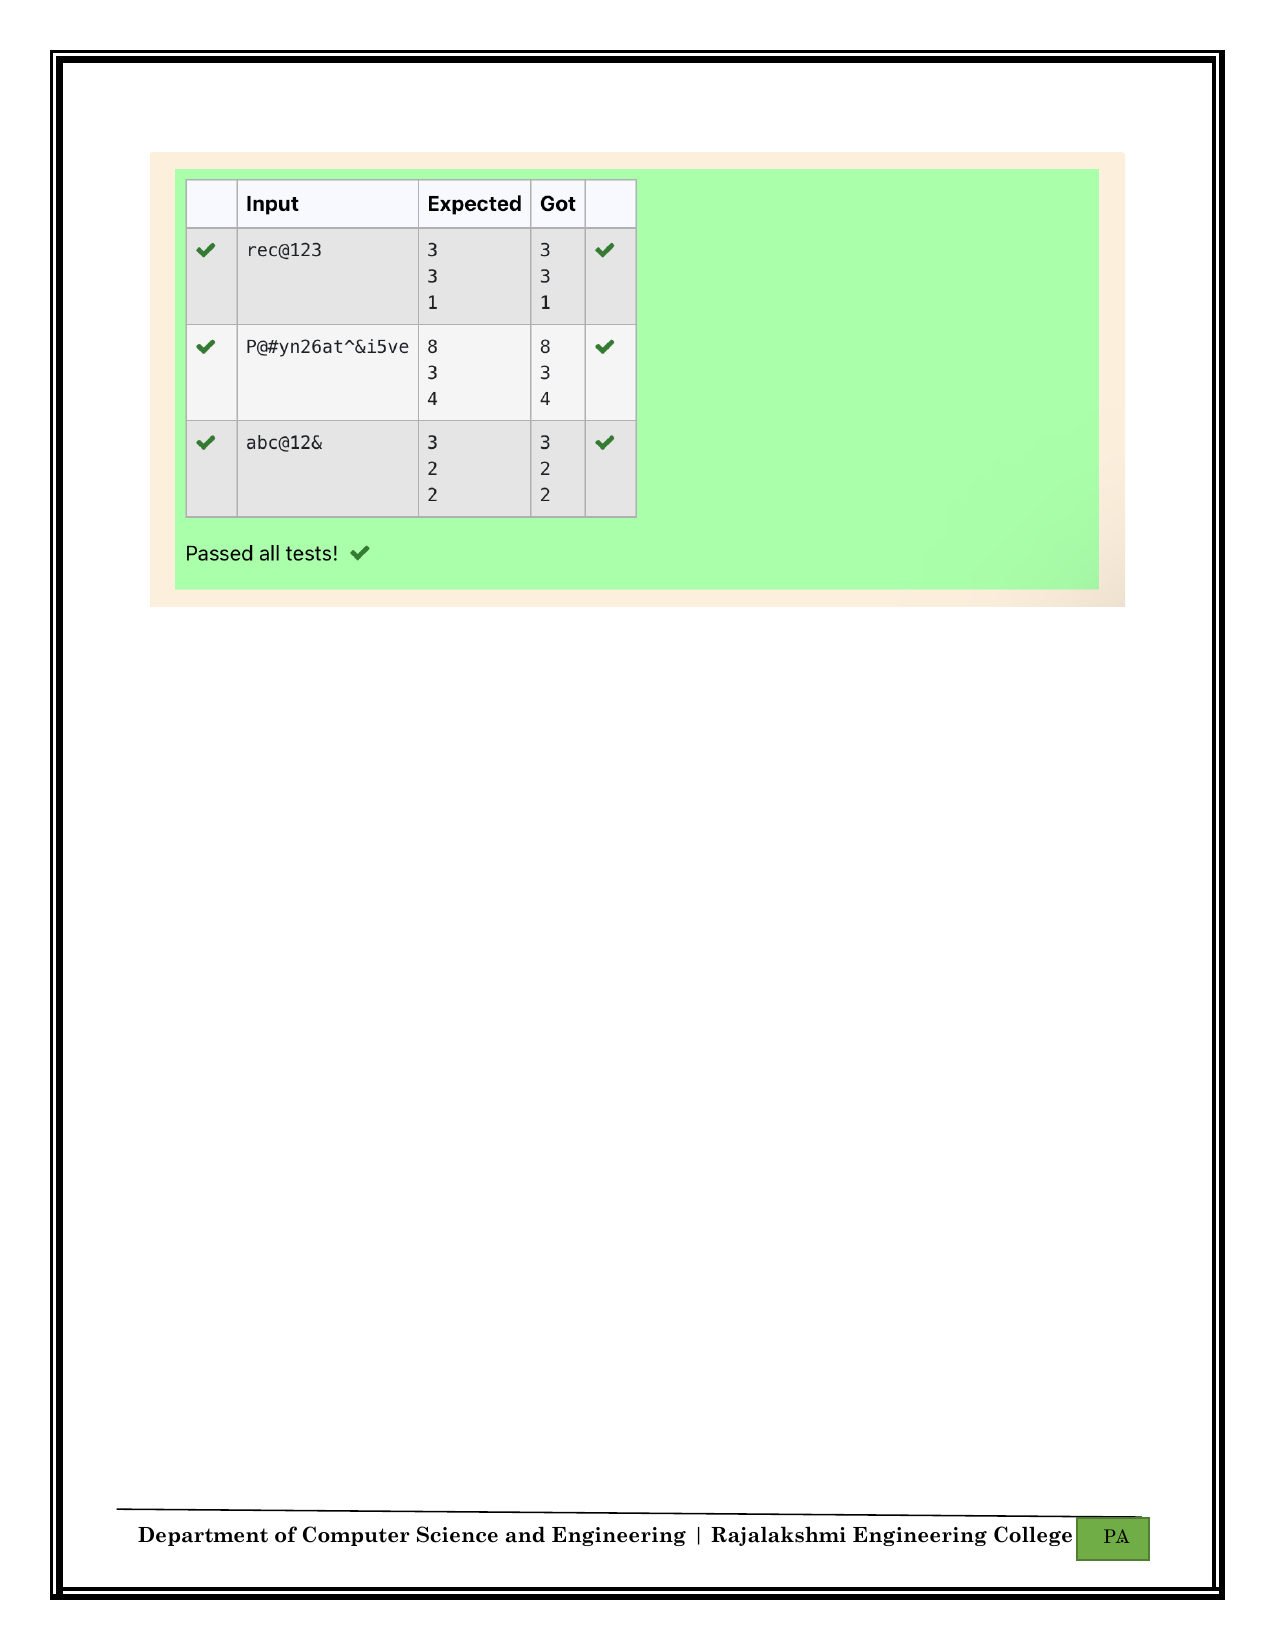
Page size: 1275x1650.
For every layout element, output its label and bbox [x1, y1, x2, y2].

picture [150, 150, 1125, 607]
